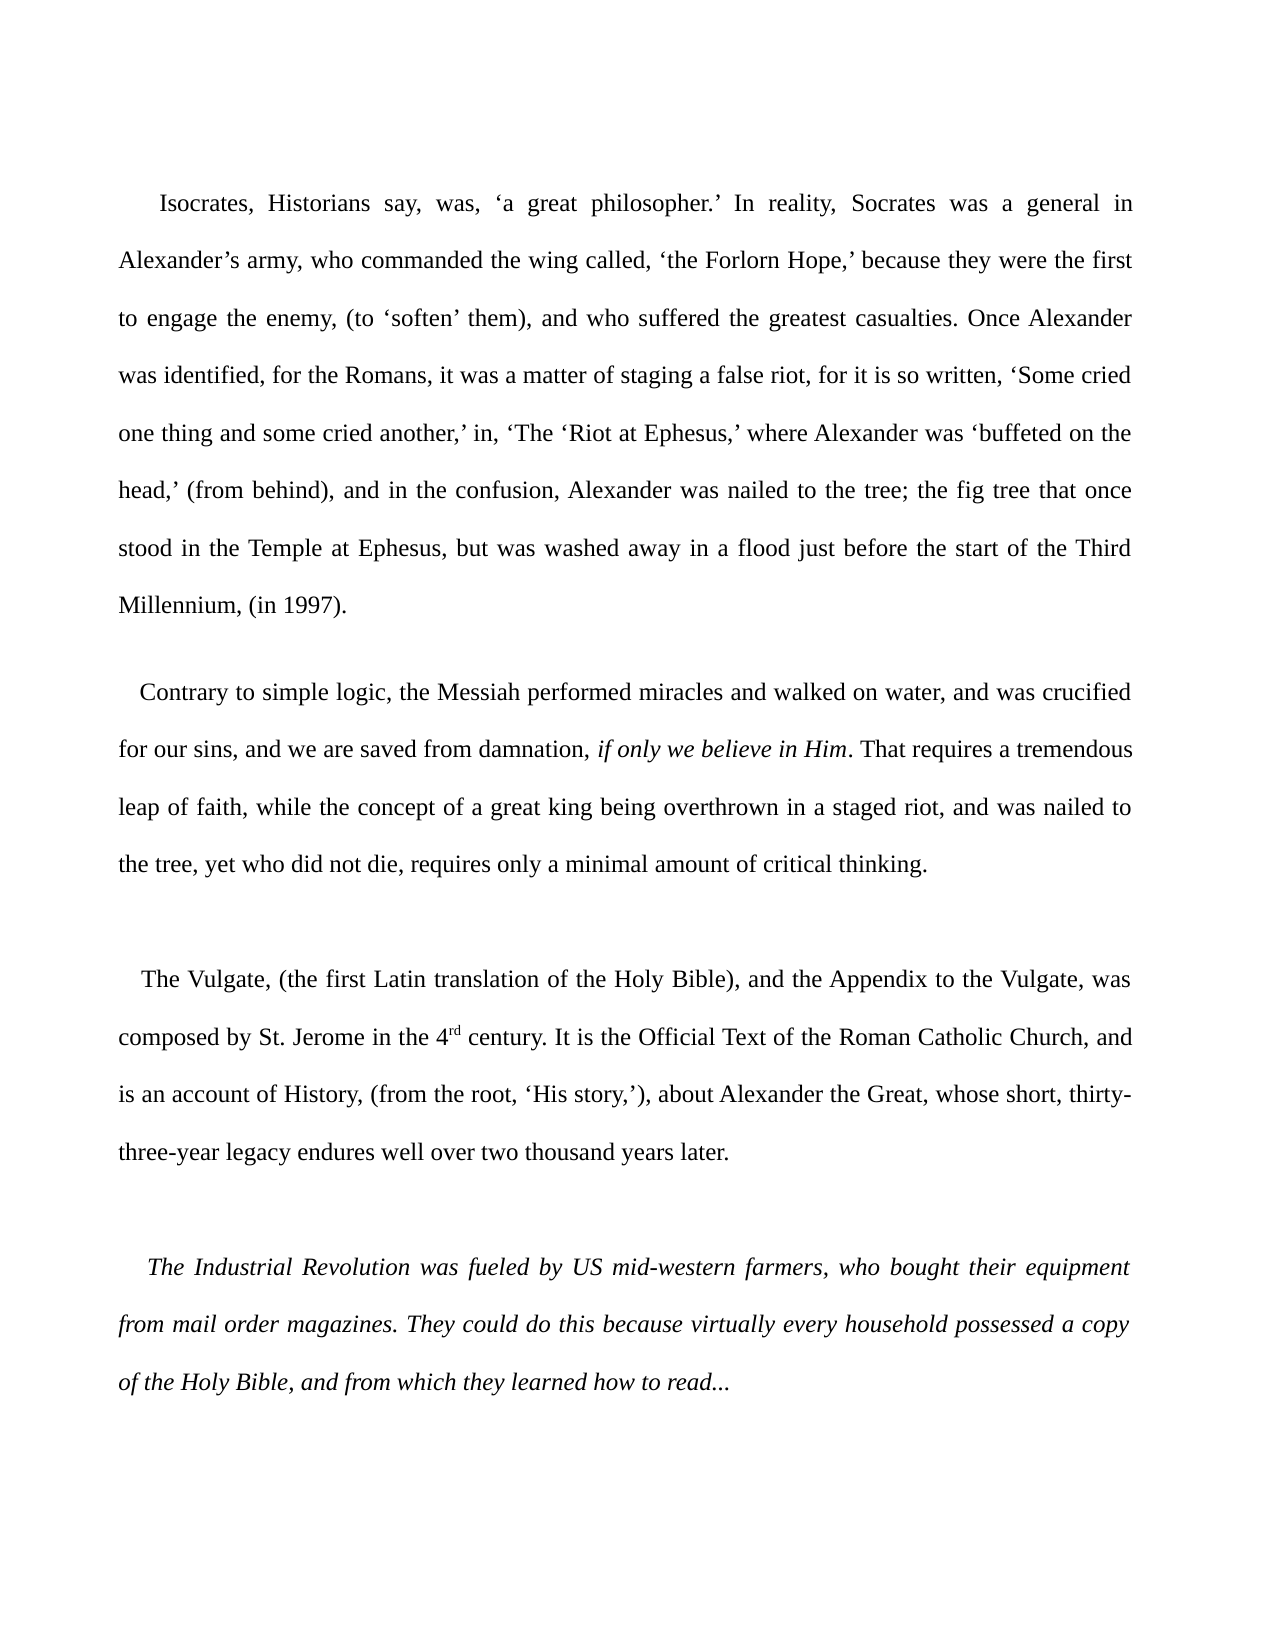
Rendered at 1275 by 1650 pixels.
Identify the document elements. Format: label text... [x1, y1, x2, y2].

text Isocrates, Historians say, was, ‘a great philosopher.’ In reality, Socrates was a general in Alexander’s army, who commanded the wing called, ‘the Forlorn Hope,’ because they were the first to engage the enemy, (to ‘soften’ them), and who suffered the greatest casualties. Once Alexander was identified, for the Romans, it was a matter of staging a false riot, for it is so written, ‘Some cried one thing and some cried another,’ in, ‘The ‘Riot at Ephesus,’ where Alexander was ‘buffeted on the head,’ (from behind), and in the confusion, Alexander was nailed to the tree; the fig tree that once stood in the Temple at Ephesus, but was washed away in a flood just before the start of the Third Millennium, (in 1997). [118, 188, 1133, 619]
text The Vulgate, (the first Latin translation of the Holy Bible), and the Appendix to the Vulgate, was composed by St. Jerome in the 4rd century. It is the Official Text of the Roman Catholic Church, and is an account of History, (from the root, ‘His story,’), about Alexander the Great, whose short, thirty-three-year legacy endures well over two thousand years later. [118, 964, 1133, 1165]
text Contrary to simple logic, the Messiah performed miracles and walked on water, and was crucified for our sins, and we are saved from damnation, if only we believe in Him. That requires a tremendous leap of faith, while the concept of a great king being overthrown in a staged riot, and was nailed to the tree, yet who did not die, requires only a minimal amount of critical thinking. [118, 677, 1133, 878]
text The Industrial Revolution was fueled by US mid-western farmers, who bought their equipment from mail order magazines. They could do this because virtually every household possessed a copy of the Holy Bible, and from which they learned how to read... [118, 1252, 1133, 1395]
